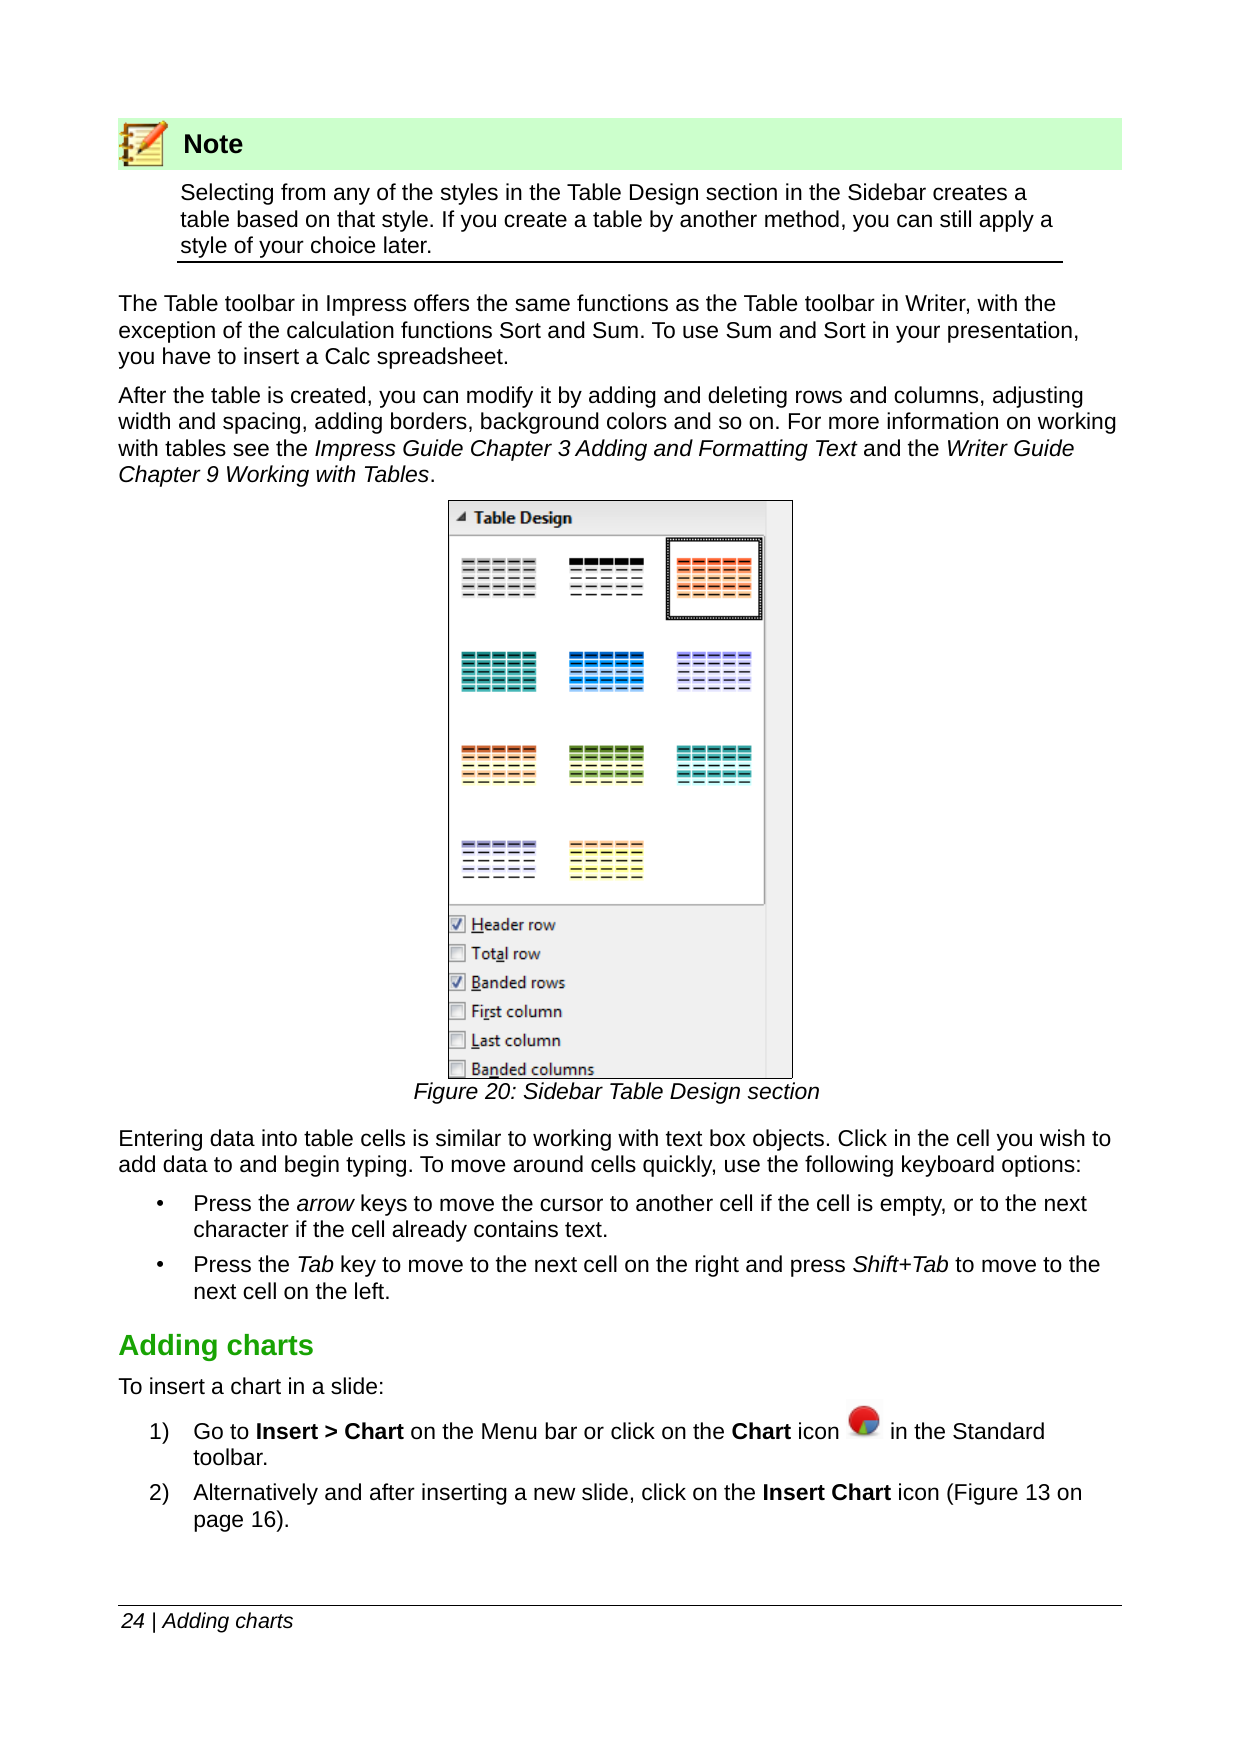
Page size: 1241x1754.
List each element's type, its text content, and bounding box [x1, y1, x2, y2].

picture [119, 119, 170, 170]
picture [449, 501, 792, 1078]
text After the table is created, you can modify it by adding and deleting rows and columns, adjusting width and spacing, adding borders, background colors and so on. For more information on working with tables see the Impress Guide Chapter 3 Adding and Formatting Text and the Writer Guide Chapter 9 Working with Tables. [118, 382, 1122, 487]
subtitle Adding charts [118, 1328, 1122, 1361]
text The Table toolbar in Impress offers the same functions as the Table toolbar in Writer, with the exception of the calculation functions Sort and Sum. To use Sum and Sort in your presentation, you have to insert a Calc spreadsheet. [118, 290, 1122, 369]
list To insert a chart in a slide: [118, 1373, 1122, 1399]
subtitle Note [118, 118, 1122, 170]
list Press the arrow keys to move the cursor to another cell if the cell is empty, or to the next character if the cell already contains text. [156, 1190, 1122, 1243]
text Figure 20: Sidebar Table Design section [413, 500, 827, 1104]
list Alternatively and after inserting a new slide, click on the Insert Chart icon (Figure 13 on page 16). [169, 1479, 1122, 1532]
text Selecting from any of the styles in the Table Design section in the Sidebar creates a table based on that style. If you create a table by another method, you can still apply a style of your choice later. [177, 176, 1063, 261]
list Press the Tab key to move to the next cell on the right and press Shift+Tab to move to the next cell on the left. [156, 1251, 1122, 1304]
list Go to Insert > Chart on the Menu bar or click on the Chart icon in the Standard toolbar. [169, 1399, 1122, 1470]
list Entering data into table cells is similar to working with text box objects. Click in the cell you wish to add data to and begin typing. To move around cells quickly, use the following keyboard options: [118, 1125, 1122, 1177]
